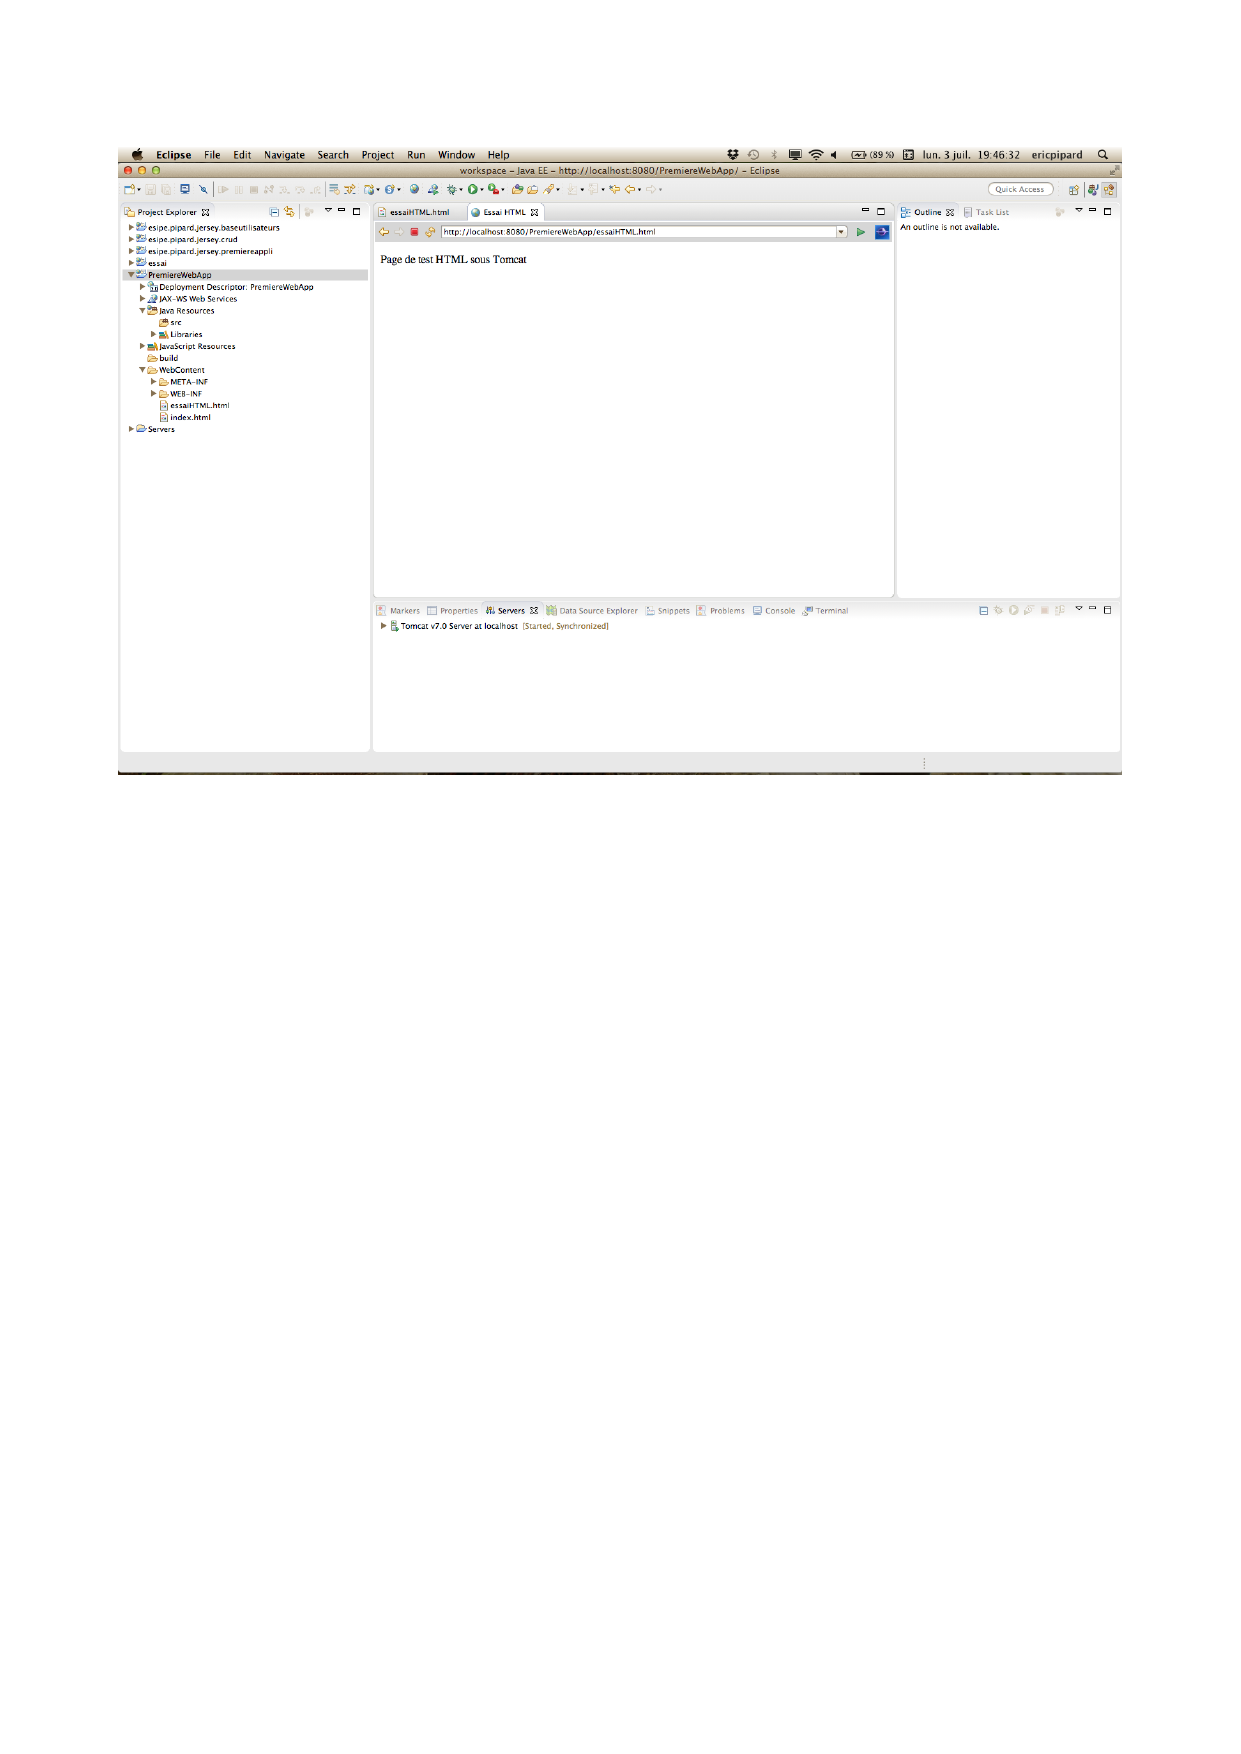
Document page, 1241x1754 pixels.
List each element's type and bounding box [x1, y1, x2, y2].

picture [118, 147, 1122, 775]
